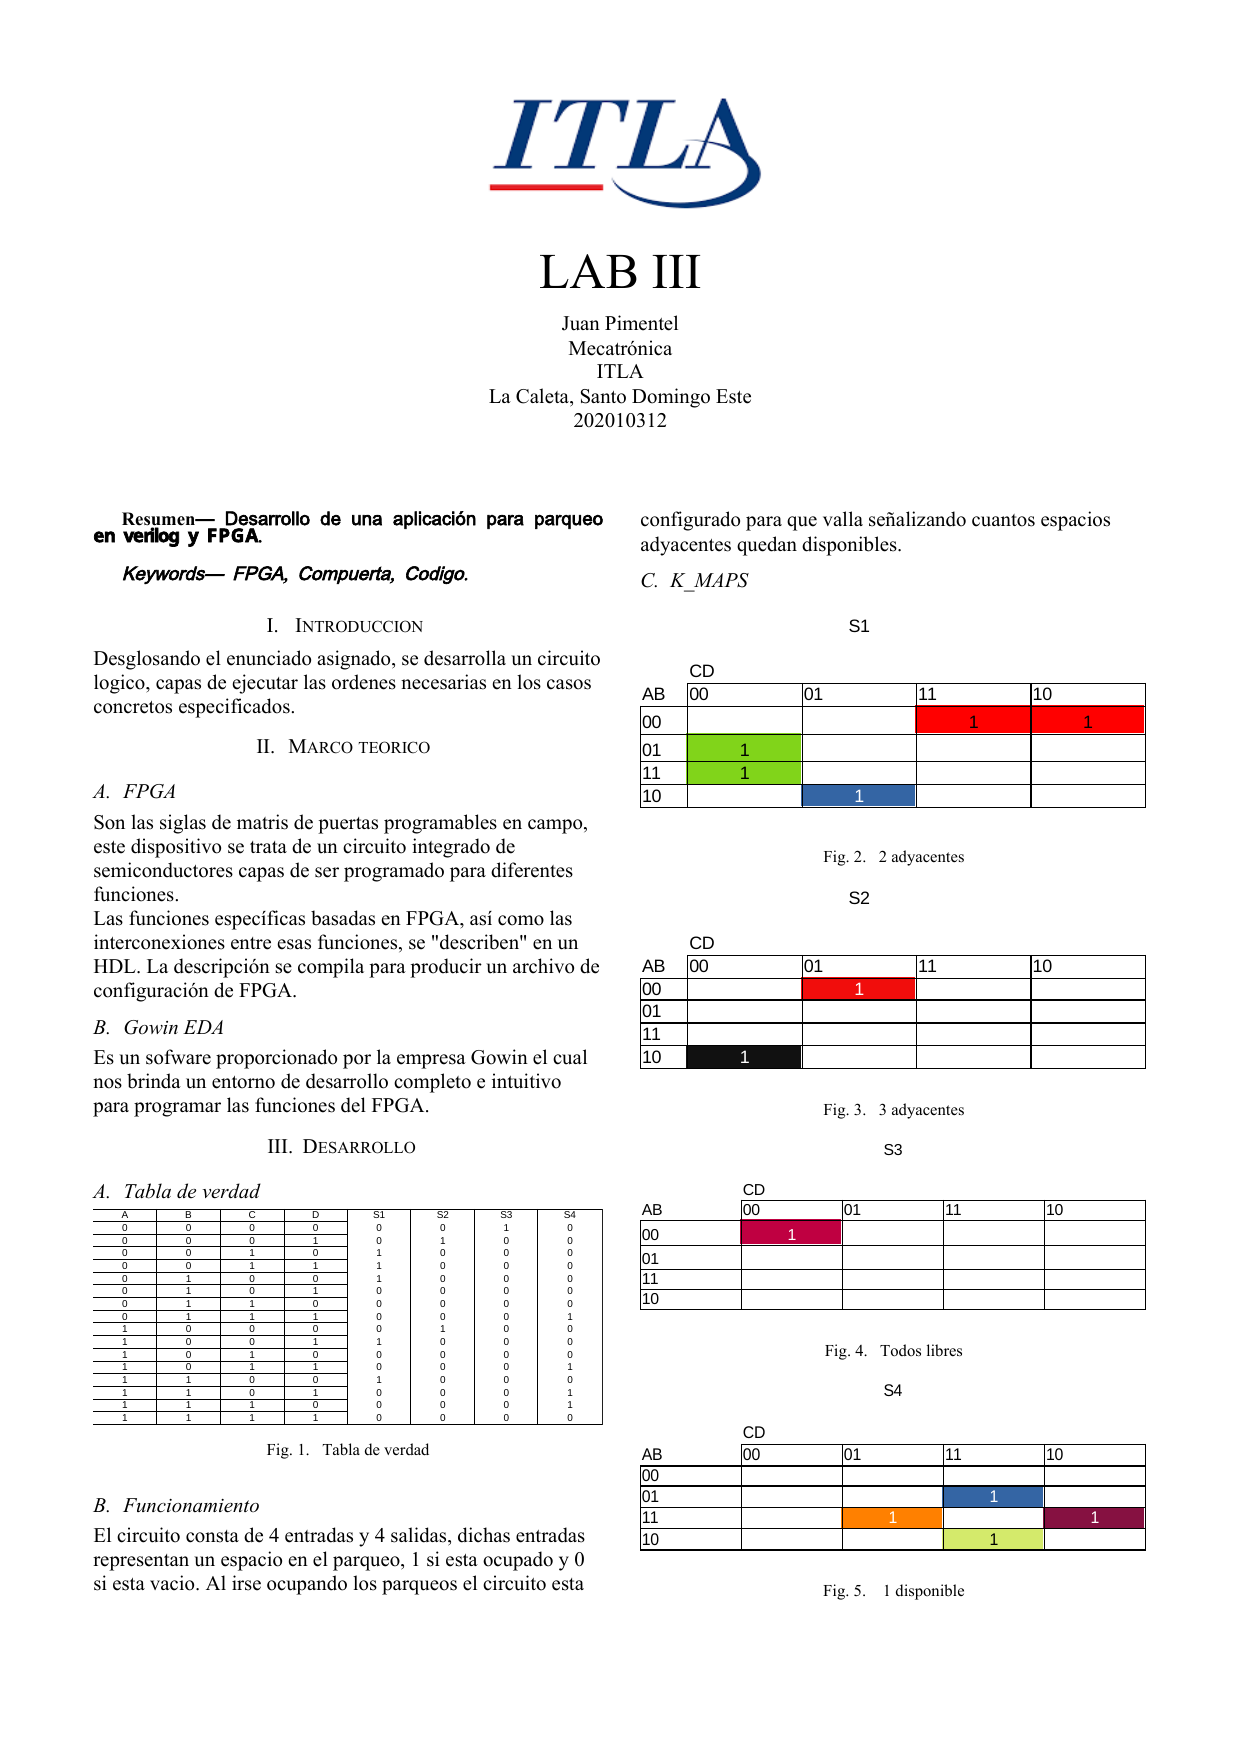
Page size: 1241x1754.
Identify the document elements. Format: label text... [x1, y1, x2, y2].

list Tabla de verdad [221, 1362, 284, 1373]
list Tabla de verdad [221, 1336, 284, 1348]
list Tabla de verdad [285, 1362, 347, 1373]
text Mecatrónica [325, 335, 916, 359]
list Tabla de verdad [93, 1362, 156, 1373]
list Tabla de verdad [221, 1273, 284, 1284]
list Tabla de verdad [221, 1311, 284, 1322]
list 2 adyacentes [640, 607, 1147, 866]
list Tabla de verdad [285, 1323, 347, 1335]
list Tabla de verdad [285, 1235, 347, 1246]
text Keywords— FPGA, Compuerta, Codigo. [444, 567, 603, 584]
list Tabla de verdad [93, 1425, 603, 1459]
list Tabla de verdad [221, 1285, 284, 1297]
list Tabla de verdad [157, 1362, 220, 1373]
list Tabla de verdad [285, 1400, 347, 1411]
list Tabla de verdad [93, 1247, 156, 1259]
text Keywords— FPGA, Compuerta, Codigo. [302, 567, 378, 578]
list Tabla de verdad [348, 1217, 410, 1424]
subtitle Gowin EDA [93, 1014, 603, 1039]
subtitle K_MAPS [640, 568, 1147, 592]
list Tabla de verdad [285, 1374, 347, 1386]
text Juan Pimentel [325, 311, 916, 335]
list Tabla de verdad [538, 1217, 602, 1424]
list Tabla de verdad [157, 1247, 220, 1259]
list 1 disponible [640, 1389, 1147, 1600]
text Keywords— FPGA, Compuerta, Codigo. [382, 567, 443, 584]
list Tabla de verdad [157, 1260, 220, 1272]
list Tabla de verdad [93, 1400, 156, 1411]
list Tabla de verdad [285, 1260, 347, 1272]
list Tabla de verdad [221, 1222, 284, 1234]
list Tabla de verdad [221, 1247, 284, 1259]
subtitle Marco teorico [93, 734, 603, 758]
list Tabla de verdad [93, 1311, 156, 1322]
text Es un sofware proporcionado por la empresa Gowin el cual nos brinda un entorno de desarrollo completo e intuitivo para programar las funciones del FPGA. [93, 1045, 603, 1117]
list Tabla de verdad [285, 1273, 347, 1284]
text Keywords— FPGA, Compuerta, Codigo. [282, 567, 337, 584]
list Tabla de verdad [221, 1400, 284, 1411]
subtitle Funcionamiento [93, 1493, 603, 1517]
list Tabla de verdad [157, 1336, 220, 1348]
subtitle Desarrollo [93, 1134, 603, 1158]
list Tabla de verdad [93, 1349, 156, 1361]
list Tabla de verdad [93, 1285, 156, 1297]
text Resumen— Desarrollo de una aplicación para parqueo en verilog y FPGA. [93, 56, 603, 546]
list Tabla de verdad [285, 1349, 347, 1361]
list Tabla de verdad [221, 1298, 284, 1310]
text Son las siglas de matris de puertas programables en campo, este dispositivo se trata de un circuito integrado de semiconductores capas de ser programado para diferentes funciones. [93, 809, 603, 906]
list Tabla de verdad [93, 1387, 156, 1399]
list Tabla de verdad [93, 1374, 156, 1386]
list Tabla de verdad [93, 1222, 156, 1234]
list Tabla de verdad [157, 1387, 220, 1399]
subtitle FPGA [93, 779, 603, 803]
list Tabla de verdad [93, 1412, 156, 1424]
list Tabla de verdad [157, 1273, 220, 1284]
text 202010312 [325, 408, 916, 432]
list Tabla de verdad [157, 1285, 220, 1297]
text El circuito consta de 4 entradas y 4 salidas, dichas entradas representan un espacio en el parqueo, 1 si esta ocupado y 0 si esta vacio. Al irse ocupando los parqueos el circuito esta configurado para que valla señalizando cuantos espacios adyacentes quedan disponibles. [93, 1523, 603, 1595]
text ITLA [325, 359, 916, 383]
list Tabla de verdad [285, 1336, 347, 1348]
list Tabla de verdad [157, 1235, 220, 1246]
list Tabla de verdad [285, 1412, 347, 1424]
subtitle Introduccion [93, 613, 603, 637]
list Tabla de verdad [411, 1217, 474, 1424]
list Tabla de verdad [93, 1273, 156, 1284]
list Tabla de verdad [285, 1311, 347, 1322]
list Tabla de verdad [157, 1400, 220, 1411]
picture [468, 70, 772, 242]
list Tabla de verdad [285, 1285, 347, 1297]
list Tabla de verdad [93, 1235, 156, 1246]
title LAB III [325, 68, 916, 299]
list Tabla de verdad [285, 1298, 347, 1310]
subtitle Tabla de verdad [93, 1179, 603, 1203]
list Tabla de verdad [93, 1260, 156, 1272]
list Tabla de verdad [285, 1387, 347, 1399]
list Tabla de verdad [157, 1298, 220, 1310]
list Tabla de verdad [475, 1217, 537, 1424]
list Tabla de verdad [221, 1323, 284, 1335]
list Tabla de verdad [221, 1374, 284, 1386]
text Keywords— FPGA, Compuerta, Codigo. [149, 567, 284, 584]
list Tabla de verdad [285, 1222, 347, 1234]
text La Caleta, Santo Domingo Este [325, 383, 916, 408]
text Desglosando el enunciado asignado, se desarrolla un circuito logico, capas de ejecutar las ordenes necesarias en los casos concretos especificados. [93, 646, 603, 718]
list Tabla de verdad [221, 1349, 284, 1361]
list Tabla de verdad [157, 1374, 220, 1386]
list Tabla de verdad [221, 1260, 284, 1272]
list Tabla de verdad [157, 1222, 220, 1234]
text Keywords— FPGA, Compuerta, Codigo. [93, 567, 194, 584]
text El circuito consta de 4 entradas y 4 salidas, dichas entradas representan un espacio en el parqueo, 1 si esta ocupado y 0 si esta vacio. Al irse ocupando los parqueos el circuito esta configurado para que valla señalizando cuantos espacios adyacentes quedan disponibles. [640, 56, 1147, 556]
list 3 adyacentes [640, 895, 1147, 1119]
list Tabla de verdad [93, 1336, 156, 1348]
list Tabla de verdad [221, 1387, 284, 1399]
list Tabla de verdad [157, 1412, 220, 1424]
list Todos libres [640, 1148, 1147, 1360]
list Tabla de verdad [157, 1323, 220, 1335]
list Tabla de verdad [93, 1323, 156, 1335]
list Tabla de verdad [221, 1235, 284, 1246]
list Tabla de verdad [157, 1349, 220, 1361]
list Tabla de verdad [285, 1247, 347, 1259]
list Tabla de verdad [157, 1311, 220, 1322]
text Las funciones específicas basadas en FPGA, así como las interconexiones entre esas funciones, se "describen" en un HDL. La descripción se compila para producir un archivo de configuración de FPGA. [93, 906, 603, 1002]
list Tabla de verdad [221, 1412, 284, 1424]
list Tabla de verdad [93, 1298, 156, 1310]
